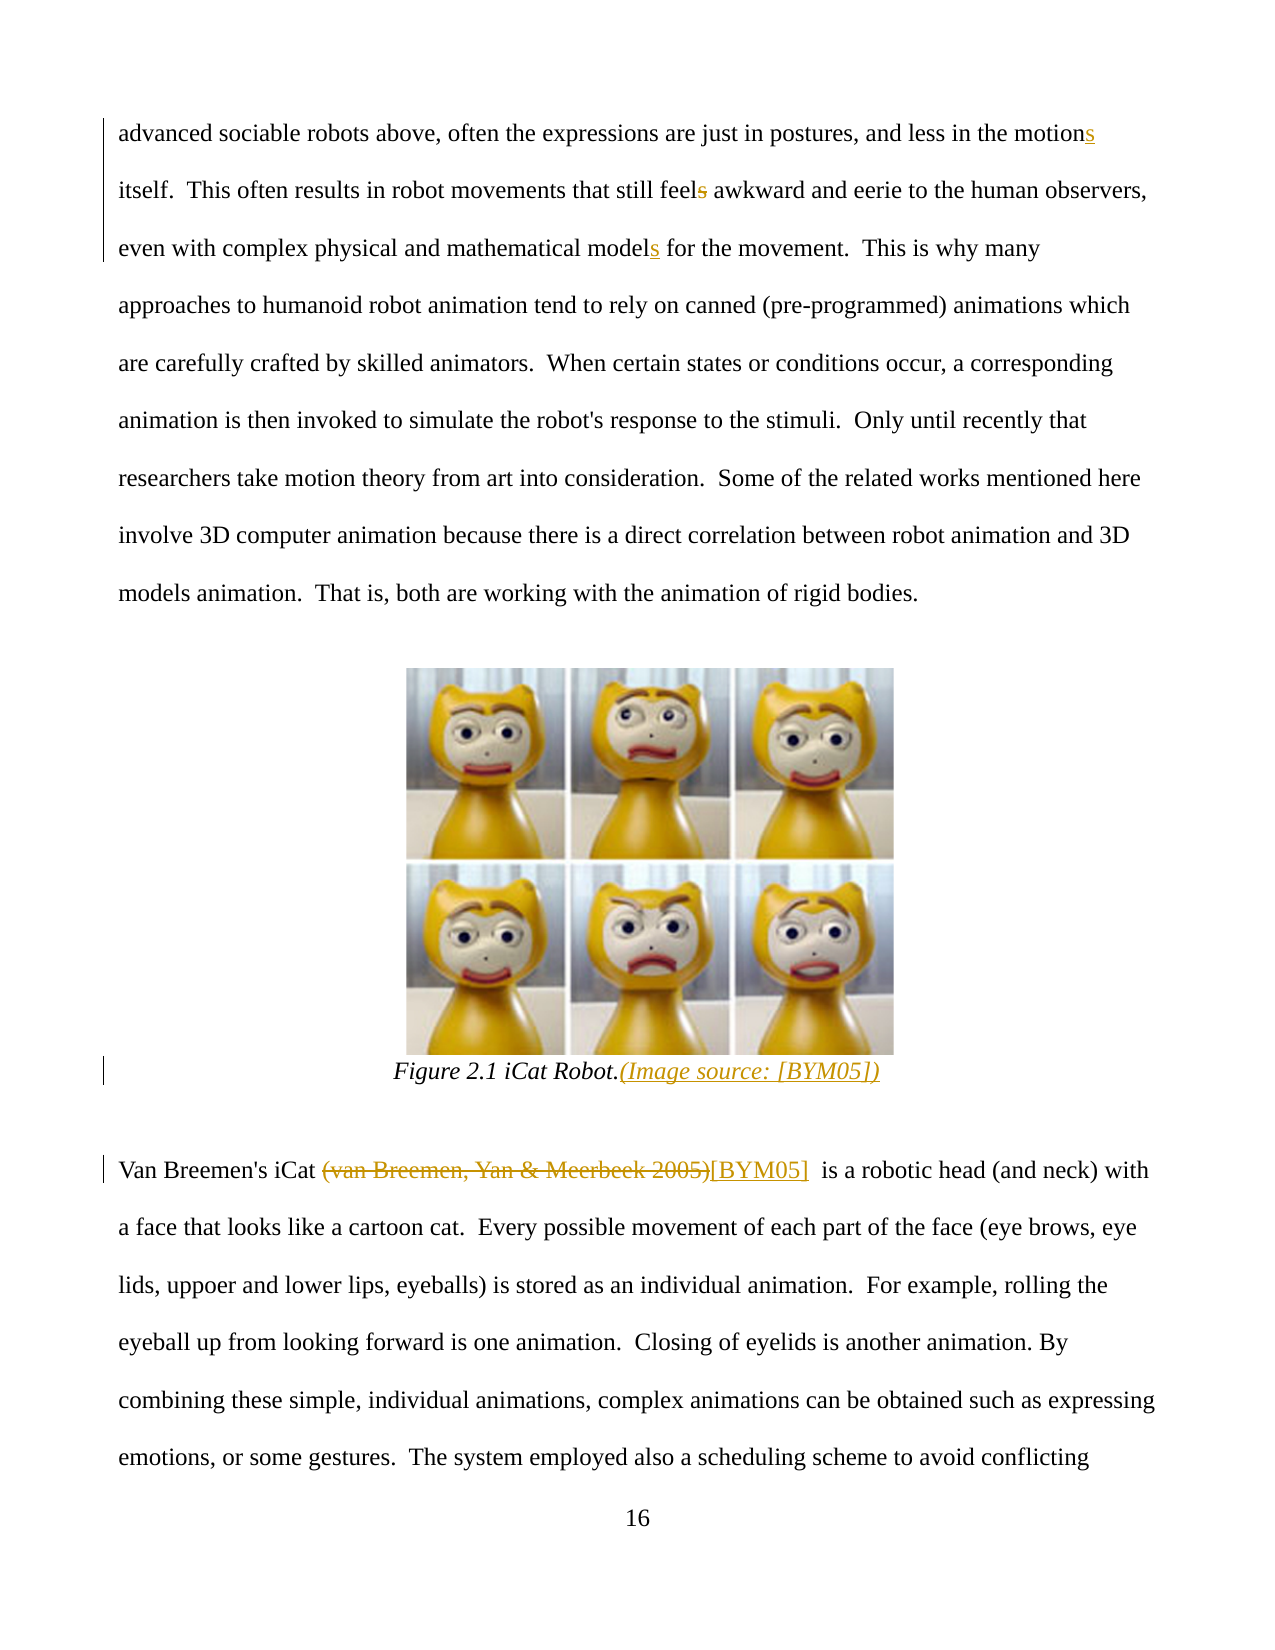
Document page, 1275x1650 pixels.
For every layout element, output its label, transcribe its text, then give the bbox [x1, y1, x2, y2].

text Figure 2.1 iCat Robot.(Image source: [BYM05]) [118, 706, 1157, 1085]
text Van Breemen's iCat [BYM05] is a robotic head (and neck) with a face that looks like a cartoon cat. Every possible movement of each part of the face (eye brows, eye lids, uppoer and lower lips, eyeballs) is stored as an individual animation. For example, rolling the eyeball up from looking forward is one animation. Closing of eyelids is another animation. By combining these simple, individual animations, complex animations can be obtained such as expressing emotions, or some gestures. The system employed also a scheduling scheme to avoid conflicting animations (animations that are to be executed at the same time, and using the same facial parts), and filtering techniques to enable smooth transitions between animations. [118, 1155, 1157, 1471]
picture [406, 668, 894, 1055]
text advanced sociable robots above, often the expressions are just in postures, and less in the motions itself. This often results in robot movements that still feel awkward and eerie to the human observers, even with complex physical and mathematical models for the movement. This is why many approaches to humanoid robot animation tend to rely on canned (pre-programmed) animations which are carefully crafted by skilled animators. When certain states or conditions occur, a corresponding animation is then invoked to simulate the robot's response to the stimuli. Only until recently that researchers take motion theory from art into consideration. Some of the related works mentioned here involve 3D computer animation because there is a direct correlation between robot animation and 3D models animation. That is, both are working with the animation of rigid bodies. [118, 118, 1157, 607]
